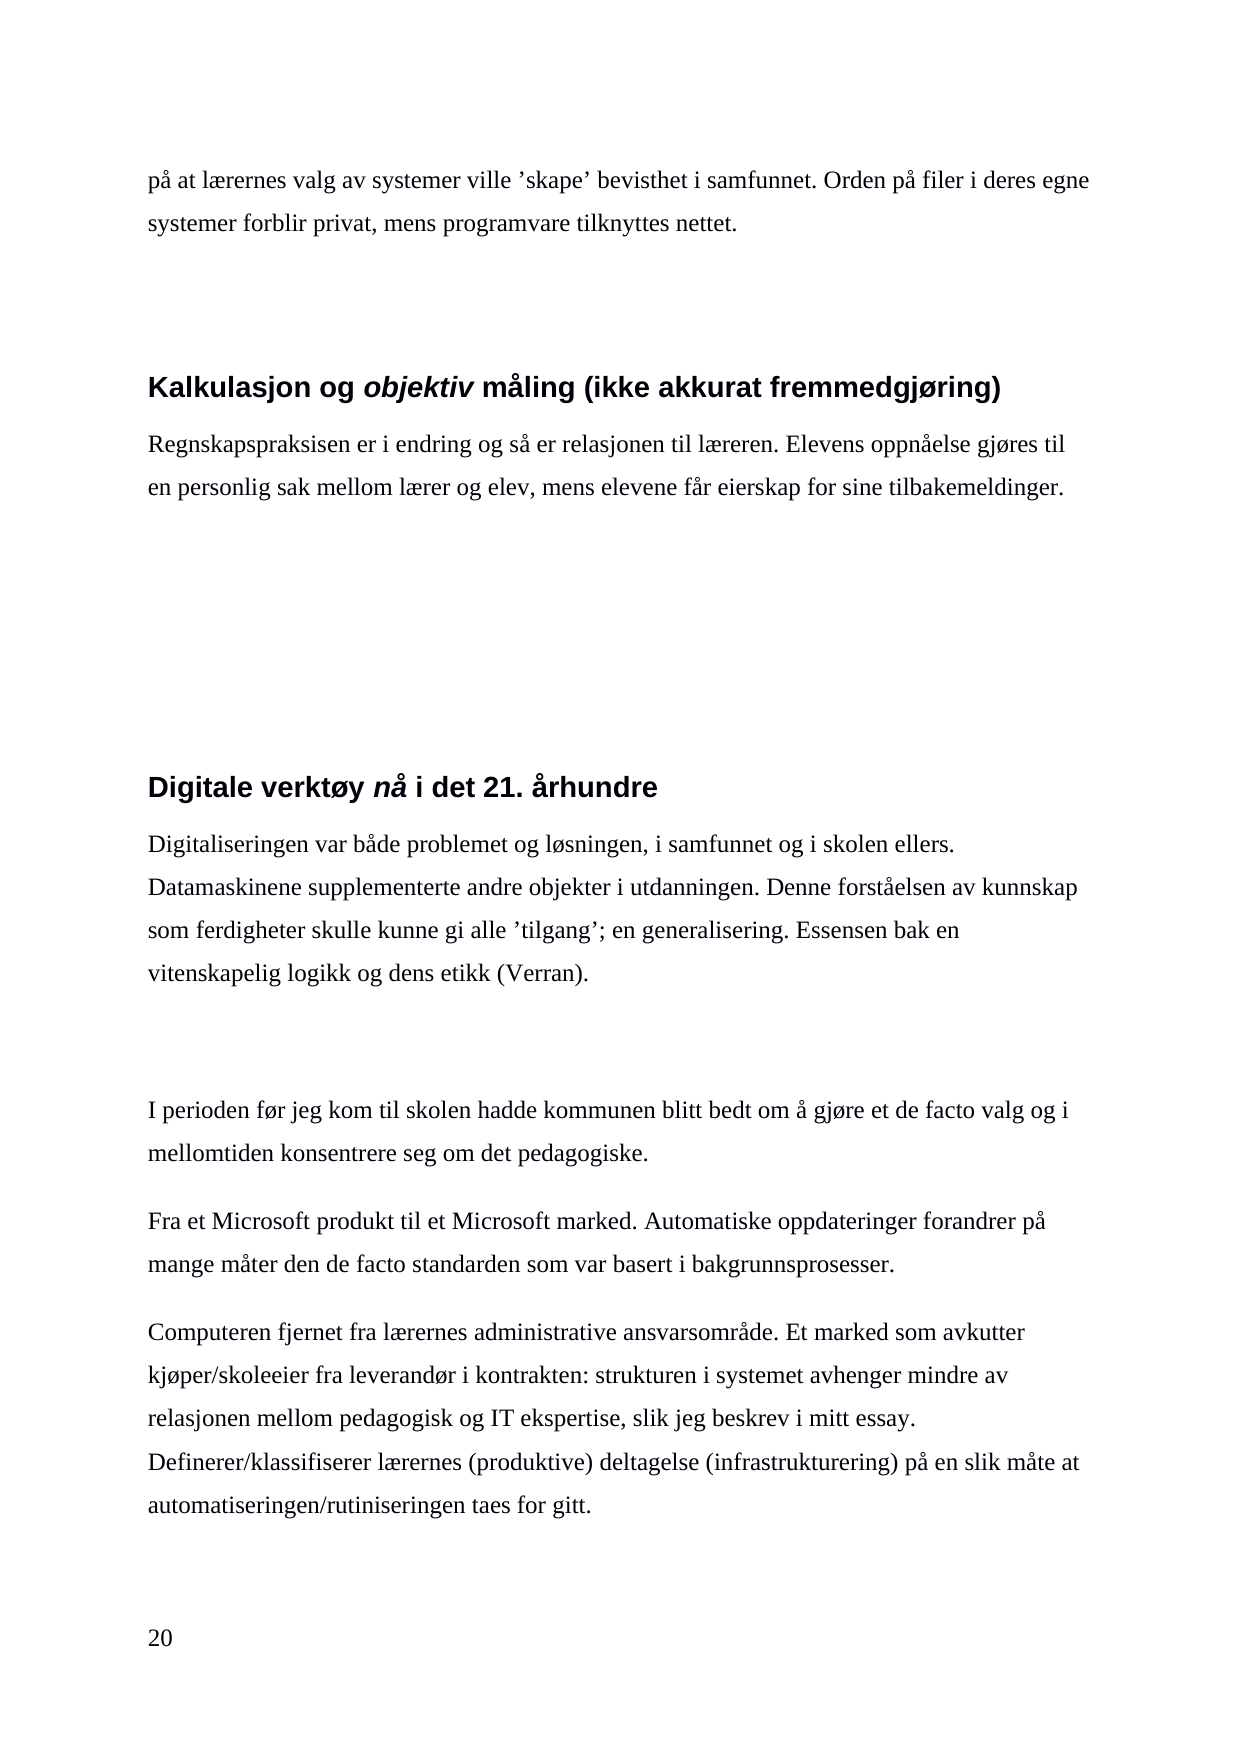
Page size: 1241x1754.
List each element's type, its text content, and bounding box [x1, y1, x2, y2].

text Regnskapspraksisen er i endring og så er relasjonen til læreren. Elevens oppnåelse gjøres til en personlig sak mellom lærer og elev, mens elevene får eierskap for sine tilbakemeldinger. [148, 429, 1092, 501]
text I perioden før jeg kom til skolen hadde kommunen blitt bedt om å gjøre et de facto valg og i mellomtiden konsentrere seg om det pedagogiske. [148, 1095, 1092, 1167]
subtitle Kalkulasjon og objektiv måling (ikke akkurat fremmedgjøring) [148, 370, 1092, 403]
text på at lærernes valg av systemer ville ’skape’ bevisthet i samfunnet. Orden på filer i deres egne systemer forblir privat, mens programvare tilknyttes nettet. [148, 165, 1092, 237]
text Computeren fjernet fra lærernes administrative ansvarsområde. Et marked som avkutter kjøper/skoleeier fra leverandør i kontrakten: strukturen i systemet avhenger mindre av relasjonen mellom pedagogisk og IT ekspertise, slik jeg beskrev i mitt essay. Definerer/klassifiserer lærernes (produktive) deltagelse (infrastrukturering) på en slik måte at automatiseringen/rutiniseringen taes for gitt. [148, 1317, 1092, 1518]
text Fra et Microsoft produkt til et Microsoft marked. Automatiske oppdateringer forandrer på mange måter den de facto standarden som var basert i bakgrunnsprosesser. [148, 1206, 1092, 1278]
subtitle Digitale verktøy nå i det 21. århundre [148, 770, 1092, 803]
text Digitaliseringen var både problemet og løsningen, i samfunnet og i skolen ellers. Datamaskinene supplementerte andre objekter i utdanningen. Denne forståelsen av kunnskap som ferdigheter skulle kunne gi alle ’tilgang’; en generalisering. Essensen bak en vitenskapelig logikk og dens etikk (Verran). [148, 829, 1092, 987]
